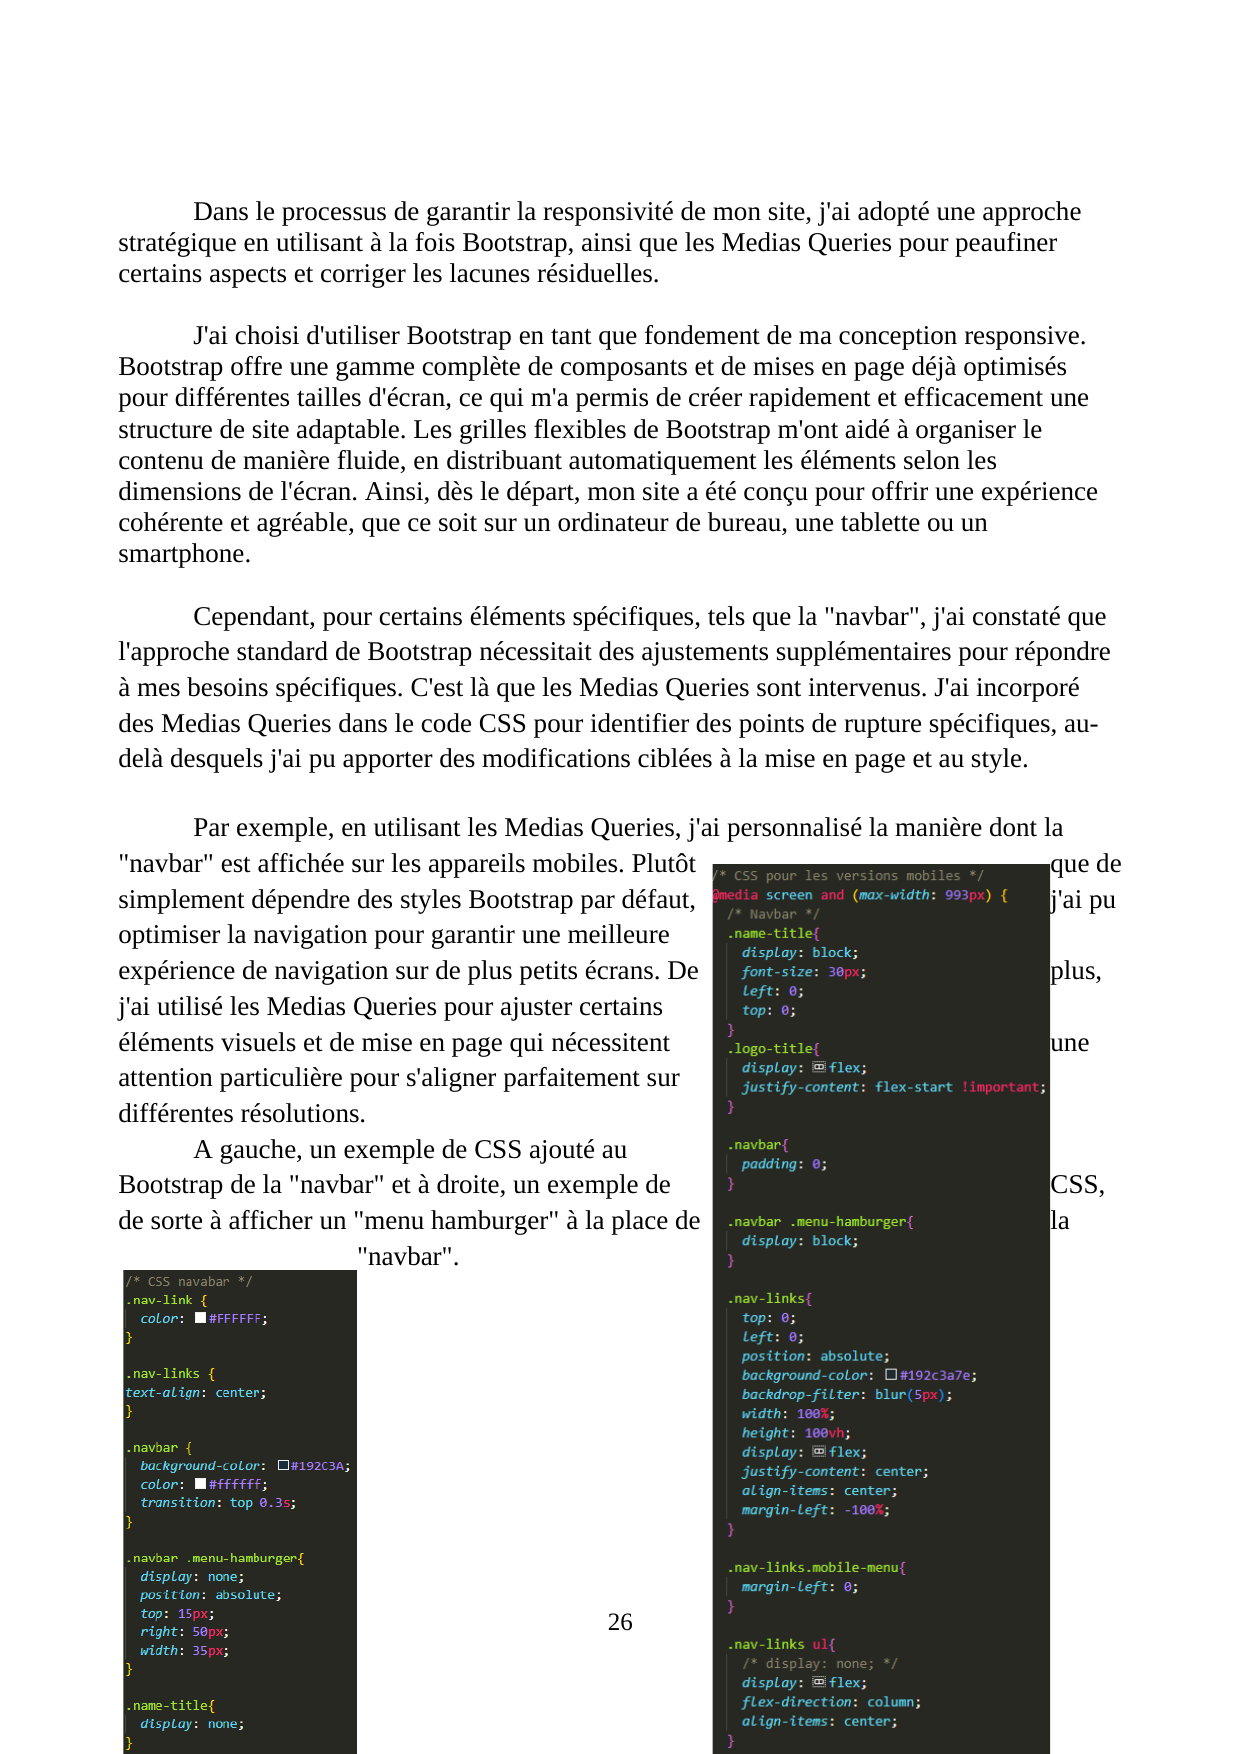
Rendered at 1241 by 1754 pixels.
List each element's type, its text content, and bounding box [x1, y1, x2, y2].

text Cependant, pour certains éléments spécifiques, tels que la "navbar", j'ai constaté que l'approche standard de Bootstrap nécessitait des ajustements supplémentaires pour répondre à mes besoins spécifiques. C'est là que les Medias Queries sont intervenus. J'ai incorporé des Medias Queries dans le code CSS pour identifier des points de rupture spécifiques, au-delà desquels j'ai pu apporter des modifications ciblées à la mise en page et au style. [118, 599, 1122, 774]
text Par exemple, en utilisant les Medias Queries, j'ai personnalisé la manière dont la "navbar" est affichée sur les appareils mobiles. Plutôt que de simplement dépendre des styles Bootstrap par défaut, j'ai pu optimiser la navigation pour garantir une meilleure expérience de navigation sur de plus petits écrans. De plus, j'ai utilisé les Medias Queries pour ajuster certains éléments visuels et de mise en page qui nécessitent une attention particulière pour s'aligner parfaitement sur différentes résolutions. [118, 811, 1122, 1128]
text A gauche, un exemple de CSS ajouté au Bootstrap de la "navbar" et à droite, un exemple de CSS, de sorte à afficher un "menu hamburger" à la place de la "navbar". [1051, 1133, 1122, 1271]
text A gauche, un exemple de CSS ajouté au Bootstrap de la "navbar" et à droite, un exemple de CSS, de sorte à afficher un "menu hamburger" à la place de la "navbar". [118, 1133, 712, 1271]
text Dans le processus de garantir la responsivité de mon site, j'ai adopté une approche stratégique en utilisant à la fois Bootstrap, ainsi que les Medias Queries pour peaufiner certains aspects et corriger les lacunes résiduelles. [118, 195, 1122, 288]
text J'ai choisi d'utiliser Bootstrap en tant que fondement de ma conception responsive. Bootstrap offre une gamme complète de composants et de mises en page déjà optimisés pour différentes tailles d'écran, ce qui m'a permis de créer rapidement et efficacement une structure de site adaptable. Les grilles flexibles de Bootstrap m'ont aidé à organiser le contenu de manière fluide, en distribuant automatiquement les éléments selon les dimensions de l'écran. Ainsi, dès le départ, mon site a été conçu pour offrir une expérience cohérente et agréable, que ce soit sur un ordinateur de bureau, une tablette ou un smartphone. [118, 319, 1122, 568]
picture [712, 864, 1051, 1754]
picture [123, 1270, 357, 1754]
